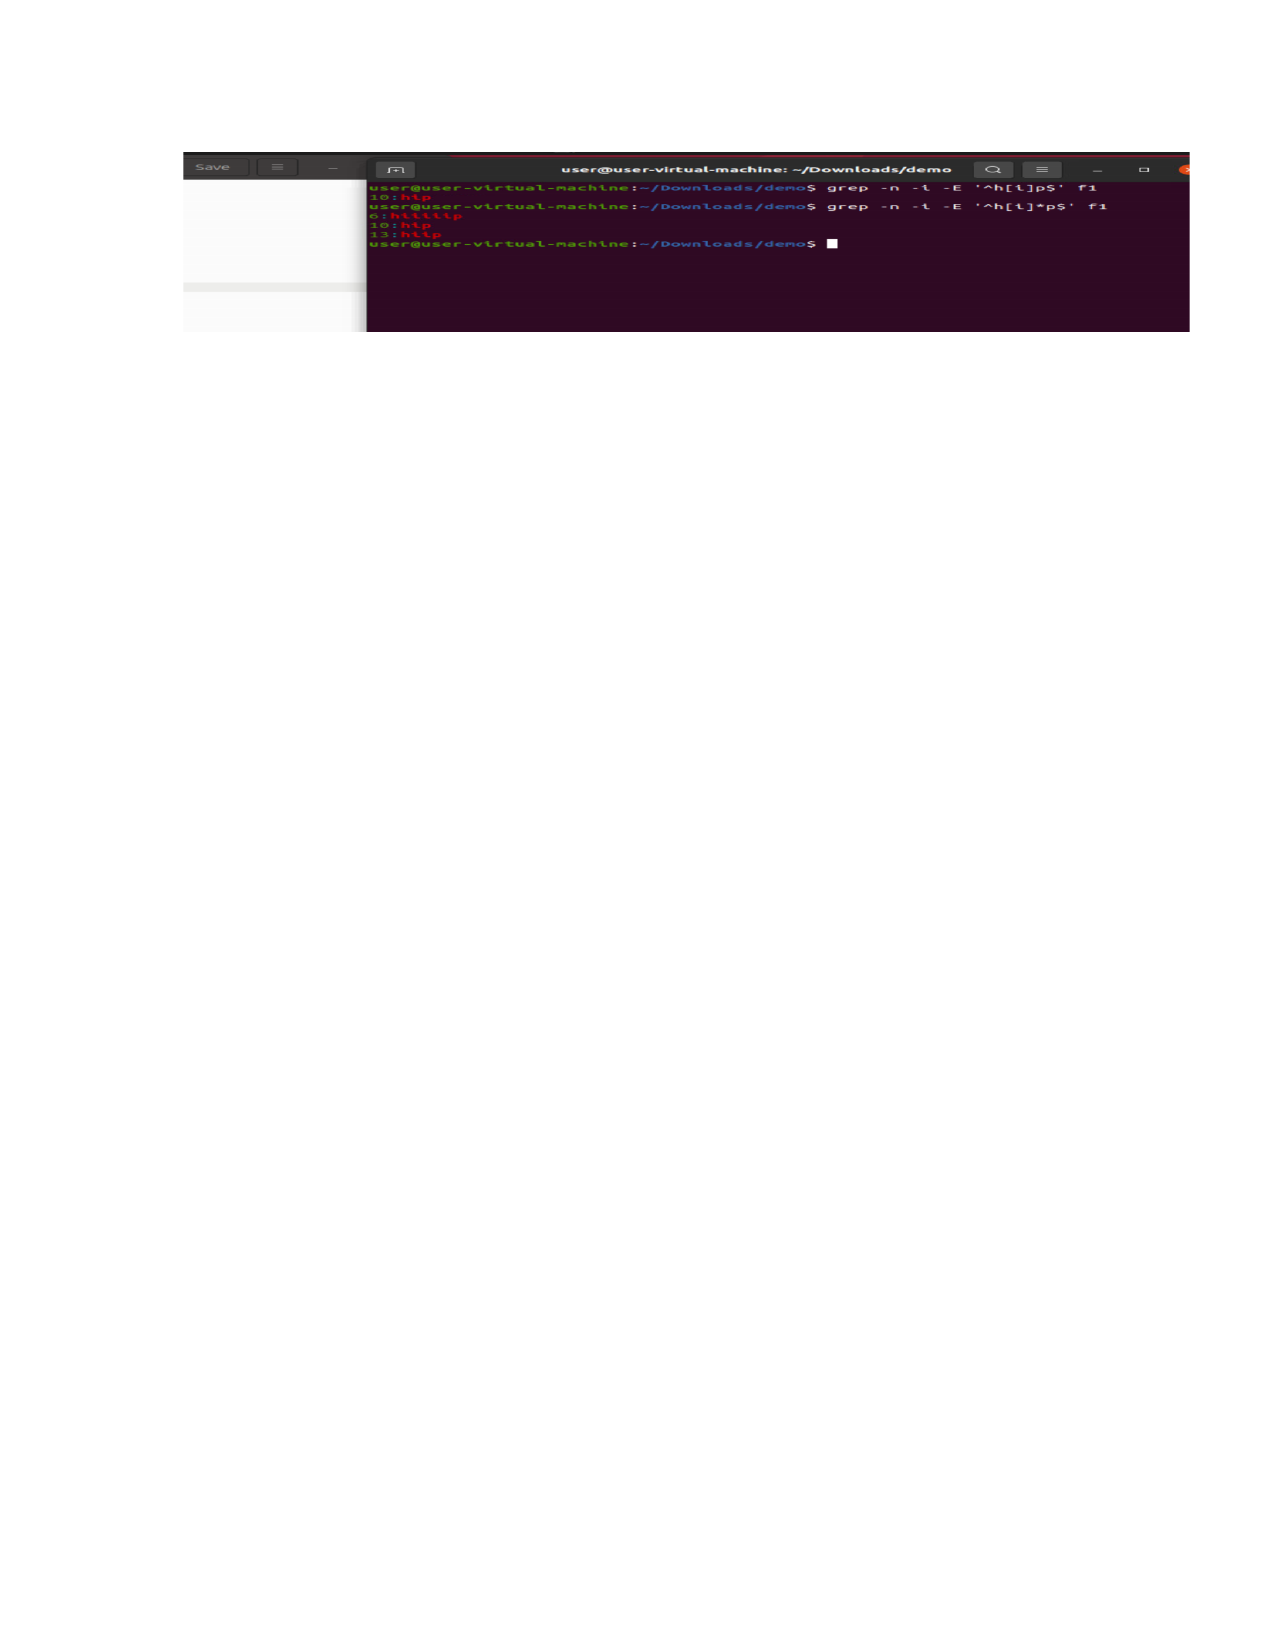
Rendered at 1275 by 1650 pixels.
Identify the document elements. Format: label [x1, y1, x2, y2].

picture [183, 152, 1190, 332]
